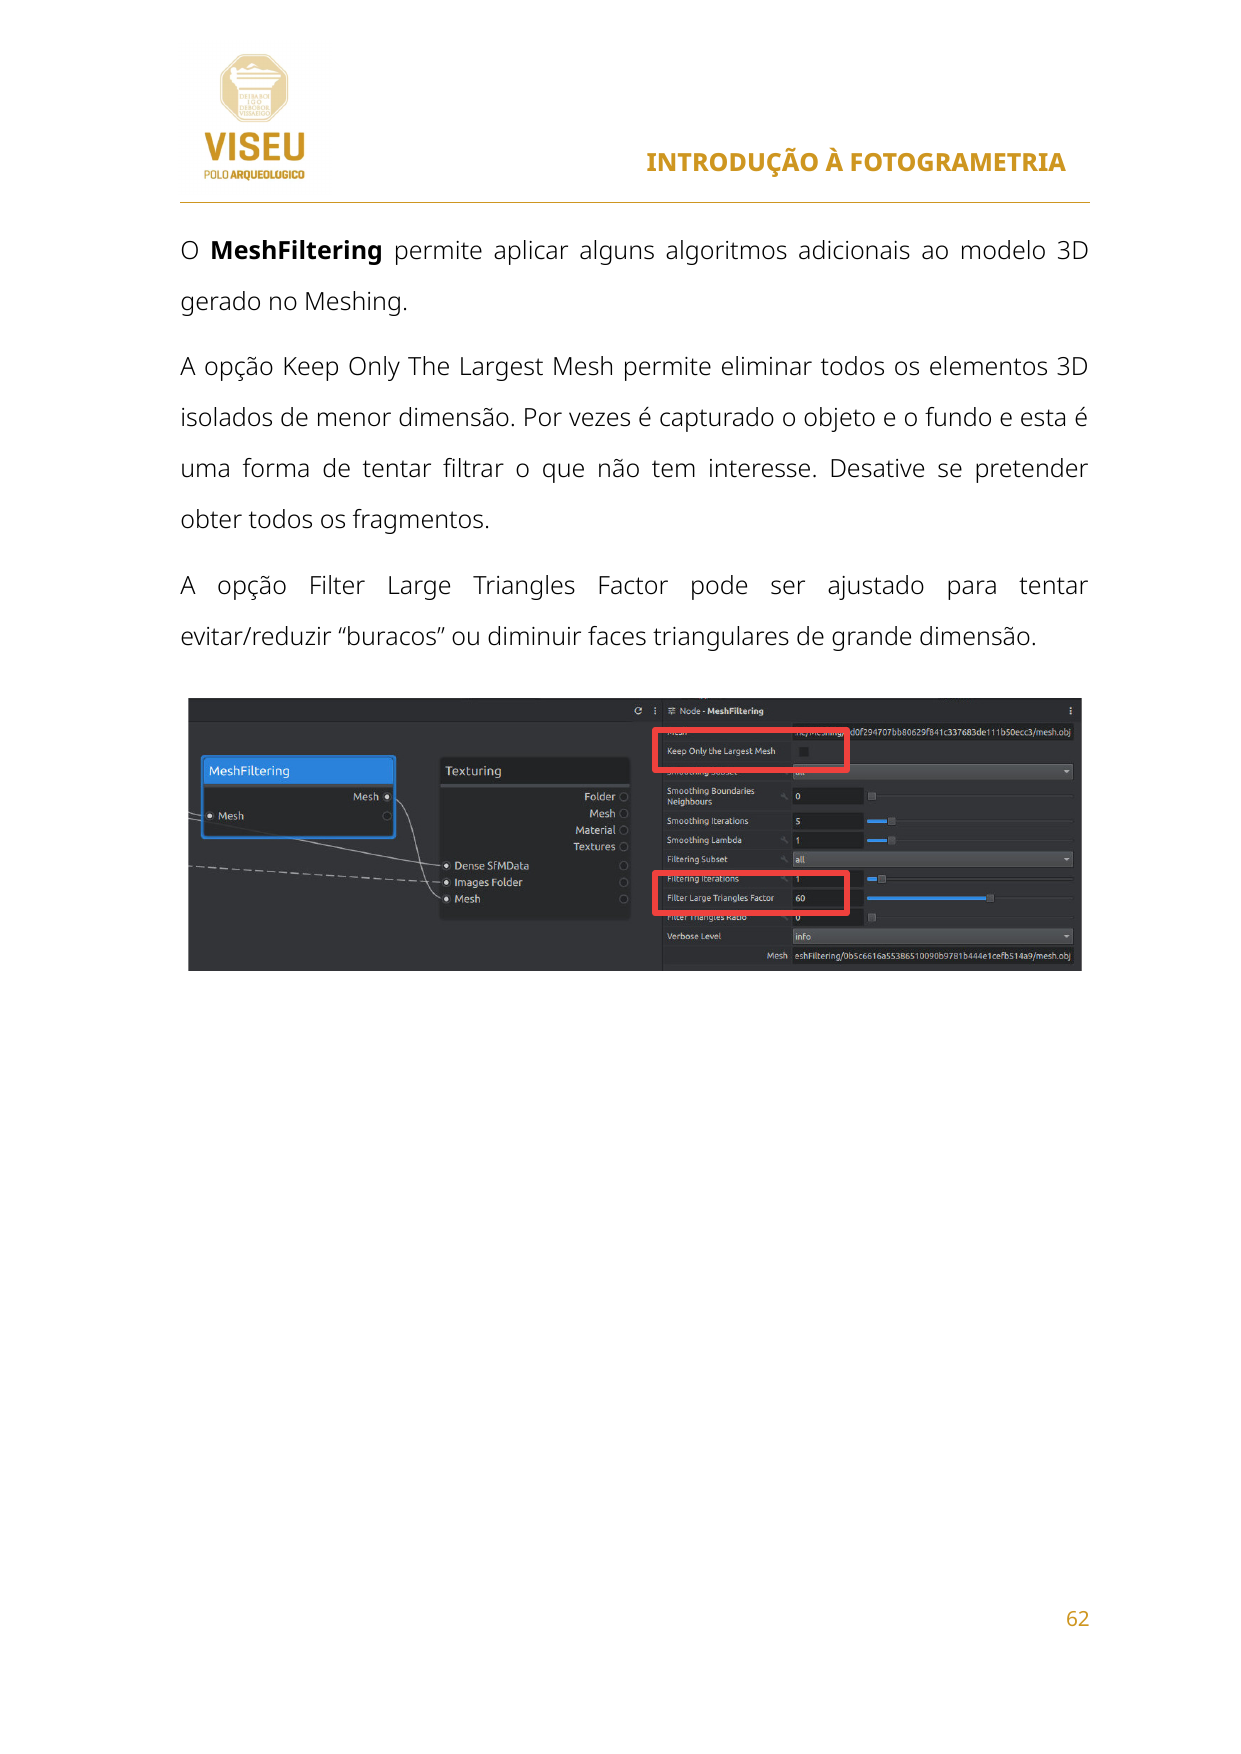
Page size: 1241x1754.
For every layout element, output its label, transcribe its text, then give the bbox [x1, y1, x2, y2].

text A opção Keep Only The Largest Mesh permite eliminar todos os elementos 3D isolados de menor dimensão. Por vezes é capturado o objeto e o fundo e esta é uma forma de tentar filtrar o que não tem interesse. Desative se pretender obter todos os fragmentos. [180, 349, 1090, 536]
text A opção Filter Large Triangles Factor pode ser ajustado para tentar evitar/reduzir “buracos” ou diminuir faces triangulares de grande dimensão. [180, 568, 1090, 653]
text O MeshFiltering permite aplicar alguns algoritmos adicionais ao modelo 3D gerado no Meshing. [180, 232, 1090, 317]
picture [188, 698, 1082, 971]
